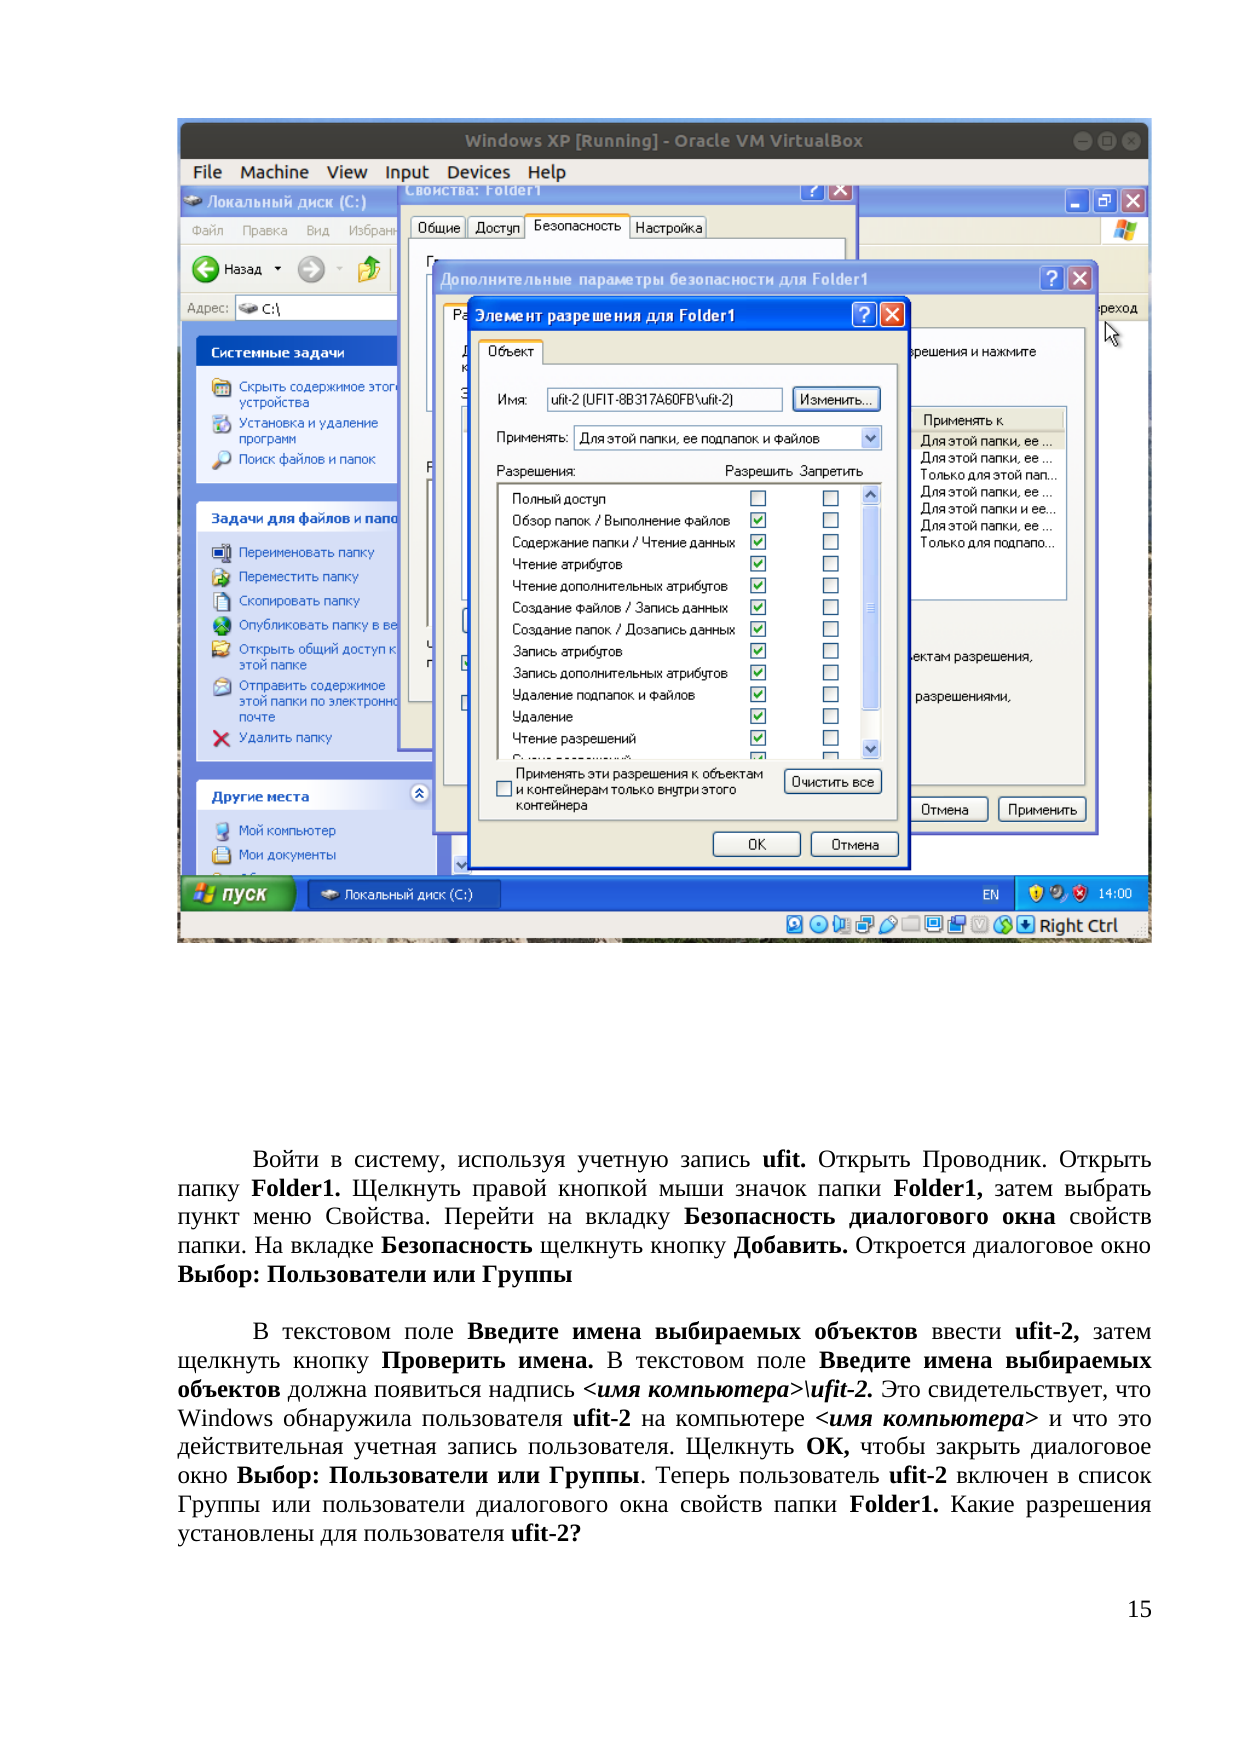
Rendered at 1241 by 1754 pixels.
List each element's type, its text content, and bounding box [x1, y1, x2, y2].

text В текстовом поле Введите имена выбираемых объектов ввести ufit-2, затем щелкнуть кнопку Проверить имена. В текстовом поле Введи­те имена выбираемых объектов должна появиться надпись <имя компьютера>\ufit-2. Это свидетельствует, что Windows обнаружила пользователя ufit-2 на компьютере <имя компью­тера> и что это действительная учетная запись пользователя. Щелкнуть ОК, чтобы закрыть диалоговое окно Выбор: Пользователи или Группы. Теперь пользователь ufit-2 включен в список Группы или пользователи диалогового окна свойств папки Folder1. Какие разрешения установлены для пользователя ufit-2? [177, 1316, 1152, 1546]
picture [177, 118, 1152, 943]
text Войти в систему, используя учетную запись ufit. Открыть Провод­ник. Открыть папку Folder1. Щелкнуть правой кнопкой мыши значок папки Folder1, затем выбрать пункт меню Свойства. Перейти на вкладку Безопасность диалогового окна свойств папки. На вкладке Безопасность щелкнуть кнопку Добавить. Откроется диалоговое окно Выбор: Пользо­ватели или Группы [177, 1144, 1152, 1288]
